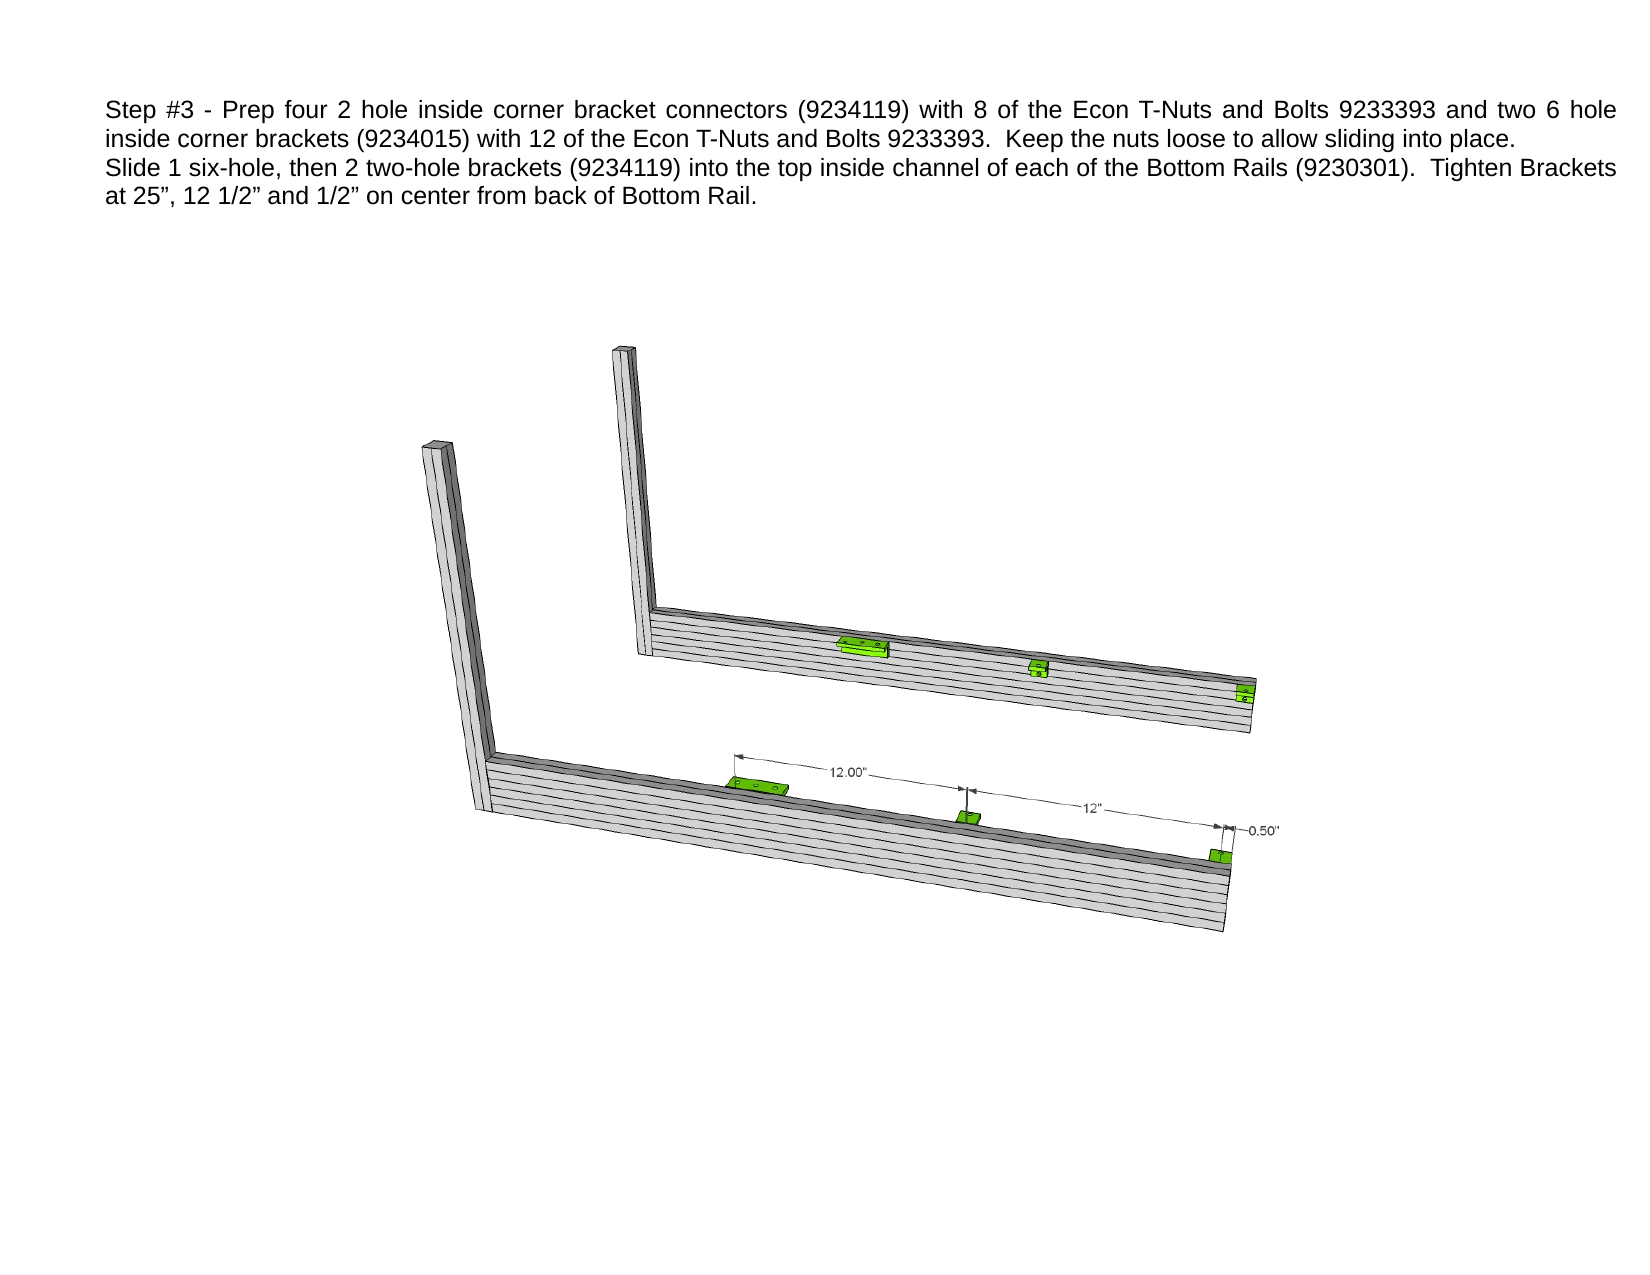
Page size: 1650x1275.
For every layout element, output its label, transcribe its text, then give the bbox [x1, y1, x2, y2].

picture [105, 267, 1650, 1030]
text Slide 1 six-hole, then 2 two-hole brackets (9234119) into the top inside channel of each of the Bottom Rails (9230301). Tighten Brackets at 25”, 12 1/2” and 1/2” on center from back of Bottom Rail. [105, 152, 1620, 210]
text Step #3 - Prep four 2 hole inside corner bracket connectors (9234119) with 8 of the Econ T-Nuts and Bolts 9233393 and two 6 hole inside corner brackets (9234015) with 12 of the Econ T-Nuts and Bolts 9233393. Keep the nuts loose to allow sliding into place. [105, 95, 1620, 152]
